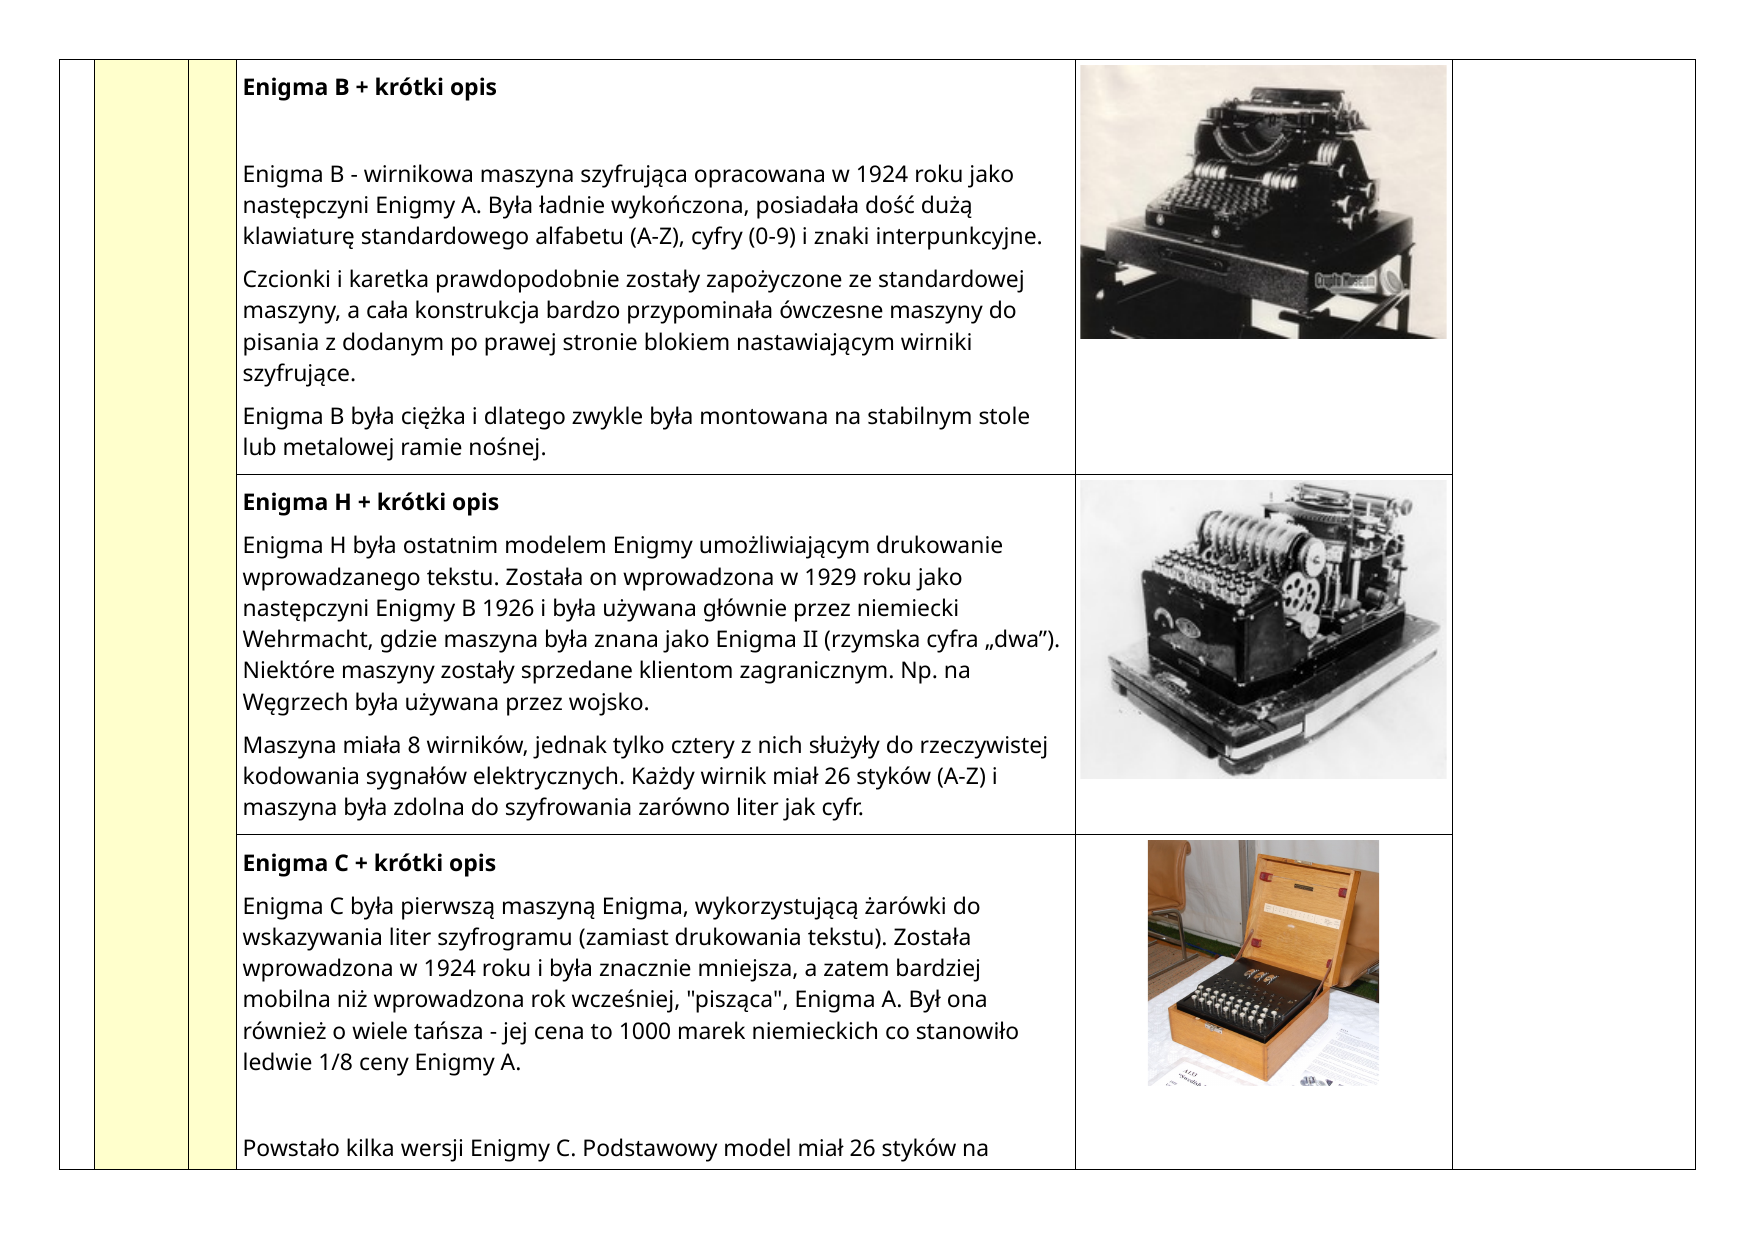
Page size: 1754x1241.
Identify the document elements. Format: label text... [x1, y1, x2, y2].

table_cell [1076, 835, 1452, 1169]
table_cell [95, 60, 188, 1169]
picture [1080, 480, 1447, 779]
picture [1147, 840, 1380, 1086]
table_cell [1076, 60, 1452, 474]
picture [1080, 65, 1447, 339]
table_cell [1076, 475, 1452, 834]
table_cell Enigma B + krótki opis Enigma B - wirnikowa maszyna szyfrująca opracowana w 1924 roku jako następczyni Enigmy A. Była ładnie wykończona, posiadała dość dużą klawiaturę standardowego alfabetu (A-Z), cyfry (0-9) i znaki interpunkcyjne. Czcionki i karetka prawdopodobnie zostały zapożyczone ze standardowej maszyny, a cała konstrukcja bardzo przypominała ówczesne maszyny do pisania z dodanym po prawej stronie blokiem nastawiającym wirniki szyfrujące. Enigma B była ciężka i dlatego zwykle była montowana na stabilnym stole lub metalowej ramie nośnej. [237, 60, 1075, 474]
table_cell [1453, 60, 1695, 1169]
table_cell Enigma H + krótki opis Enigma H była ostatnim modelem Enigmy umożliwiającym drukowanie wprowadzanego tekstu. Została on wprowadzona w 1929 roku jako następczyni Enigmy B 1926 i była używana głównie przez niemiecki Wehrmacht, gdzie maszyna była znana jako Enigma II (rzymska cyfra „dwa”). Niektóre maszyny zostały sprzedane klientom zagranicznym. Np. na Węgrzech była używana przez wojsko. Maszyna miała 8 wirników, jednak tylko cztery z nich służyły do rzeczywistej kodowania sygnałów elektrycznych. Każdy wirnik miał 26 styków (A-Z) i maszyna była zdolna do szyfrowania zarówno liter jak cyfr. [237, 475, 1075, 834]
table_cell [189, 60, 236, 1169]
table_cell Enigma C + krótki opis Enigma C była pierwszą maszyną Enigma, wykorzystującą żarówki do wskazywania liter szyfrogramu (zamiast drukowania tekstu). Została wprowadzona w 1924 roku i była znacznie mniejsza, a zatem bardziej mobilna niż wprowadzona rok wcześniej, "pisząca", Enigma A. Był ona również o wiele tańsza - jej cena to 1000 marek niemieckich co stanowiło ledwie 1/8 ceny Enigmy A. Powstało kilka wersji Enigmy C. Podstawowy model miał 26 styków na [237, 835, 1075, 1169]
table_cell Ściana lewa wewnątrz [60, 60, 94, 1169]
